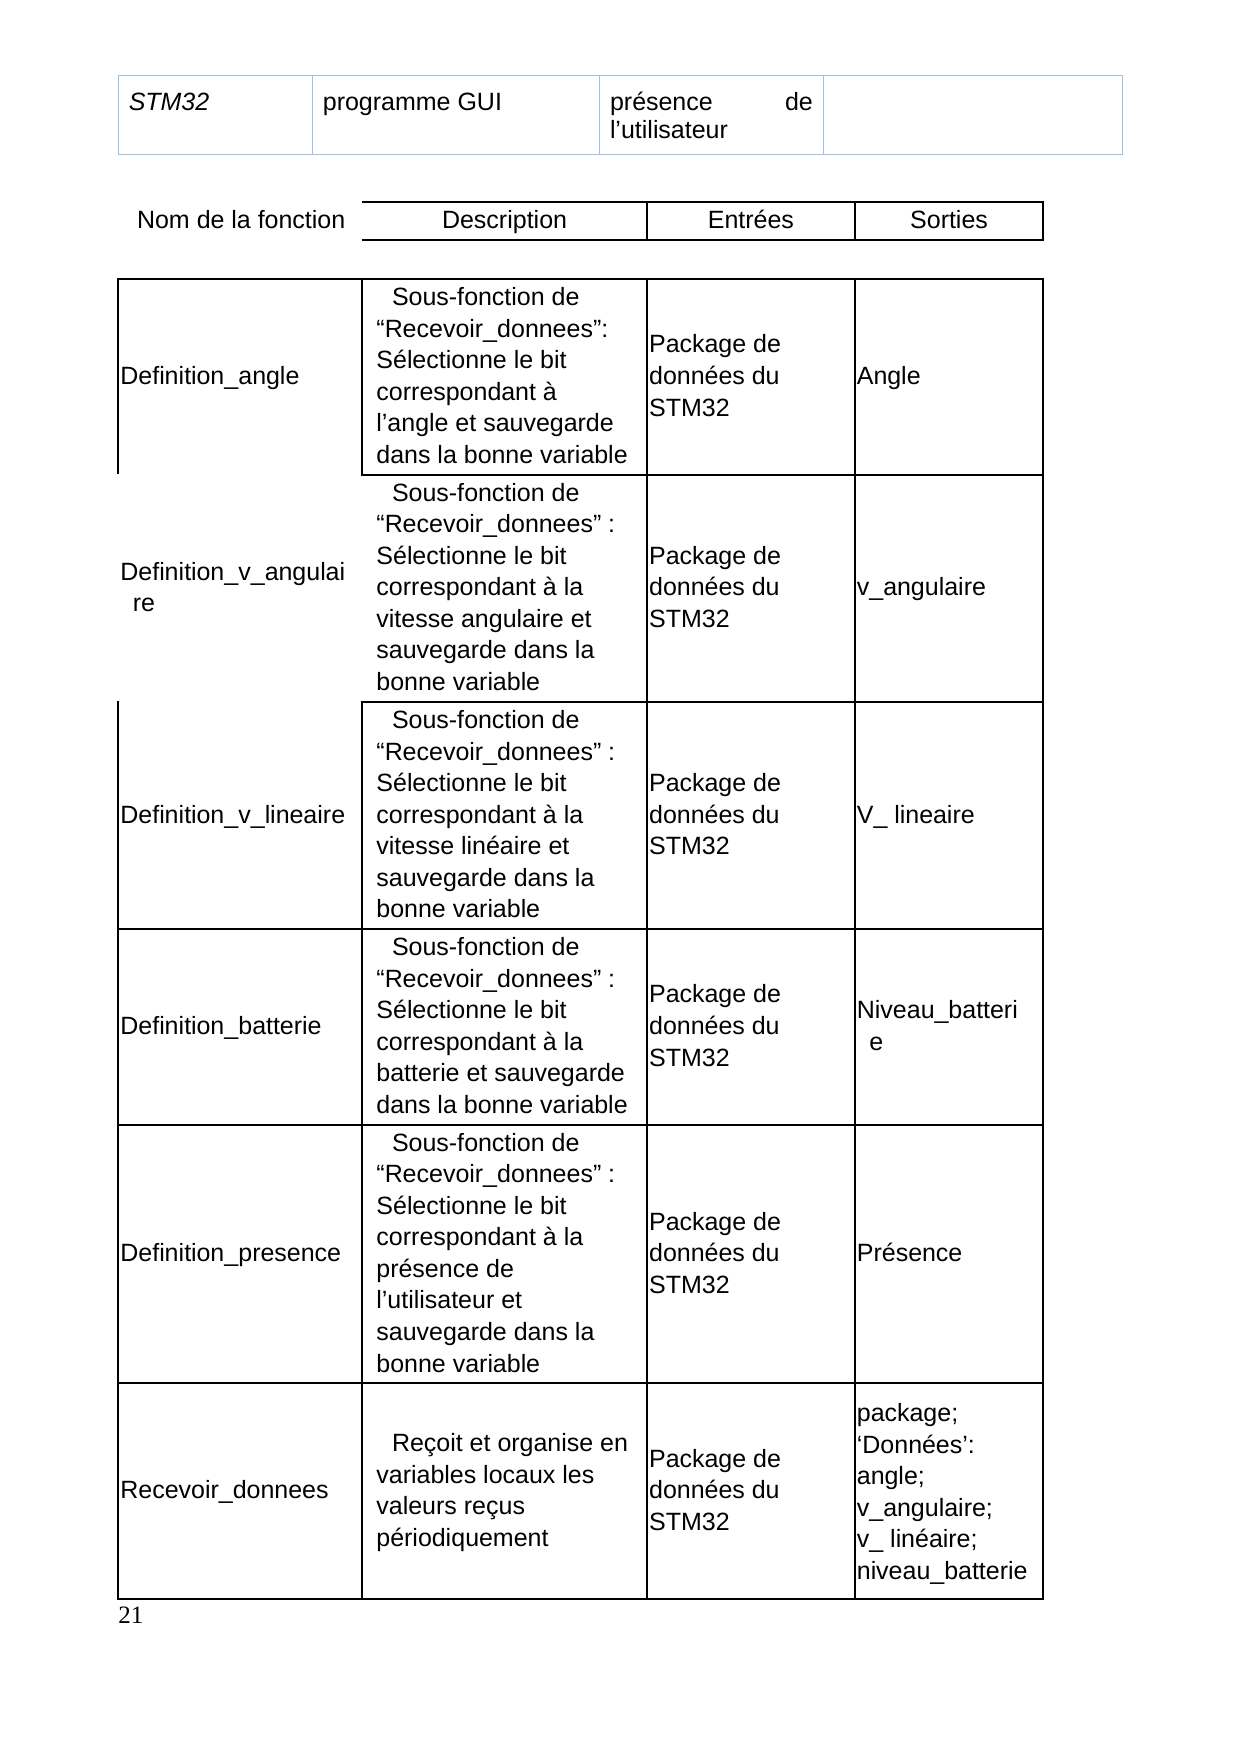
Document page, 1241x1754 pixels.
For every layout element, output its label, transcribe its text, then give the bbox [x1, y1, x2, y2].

table_cell [118, 239, 362, 278]
table_cell Definition_presence [119, 1126, 361, 1382]
table_cell Reçoit et organise en variables locaux les valeurs reçus périodiquement [363, 1384, 646, 1598]
table_cell Definition_angle [119, 280, 361, 473]
table_cell programme GUI [313, 76, 599, 154]
table_cell Sous-fonction de “Recevoir_donnees” : Sélectionne le bit correspondant à la vitesse linéaire et sauvegarde dans la bonne variable [363, 703, 646, 928]
table_cell Package de données du STM32 [648, 280, 854, 473]
table_cell v_angulaire [856, 476, 1042, 701]
table_cell Definition_v_lineaire [119, 701, 361, 928]
table_cell Angle [856, 280, 1042, 473]
table_cell Package de données du STM32 [648, 703, 854, 928]
table_cell [824, 76, 1122, 154]
table_cell [362, 241, 647, 278]
table_cell Package de données du STM32 [648, 930, 854, 1123]
table_cell présence de l’utilisateur [600, 76, 823, 154]
table_cell Recevoir_donnees [119, 1384, 361, 1598]
table_header Entrées [648, 203, 854, 239]
table_cell [647, 241, 854, 278]
table_cell Definition_v_angulaire [118, 474, 362, 701]
table_cell STM32 [119, 76, 312, 154]
table_cell Package de données du STM32 [648, 476, 854, 701]
table_cell Sous-fonction de “Recevoir_donnees” : Sélectionne le bit correspondant à la vitesse angulaire et sauvegarde dans la bonne variable [362, 476, 646, 701]
table_cell Présence [856, 1126, 1042, 1382]
table_cell Niveau_batterie [856, 930, 1042, 1123]
table_cell [855, 241, 1043, 278]
table_header Sorties [856, 203, 1042, 239]
table_header Description [362, 203, 646, 239]
table_cell Package de données du STM32 [648, 1126, 854, 1382]
table_cell V_ lineaire [856, 703, 1042, 928]
table_cell Sous-fonction de “Recevoir_donnees” : Sélectionne le bit correspondant à la présence de l’utilisateur et sauvegarde dans la bonne variable [363, 1126, 646, 1382]
table_cell package; ‘Données’: angle; v_angulaire; v_ linéaire; niveau_batterie [856, 1384, 1042, 1598]
table_header Nom de la fonction [118, 201, 362, 239]
table_cell Definition_batterie [119, 930, 361, 1123]
table_cell Sous-fonction de “Recevoir_donnees”: Sélectionne le bit correspondant à l’angle et sauvegarde dans la bonne variable [363, 280, 646, 473]
table_cell Package de données du STM32 [648, 1384, 854, 1598]
table_cell Sous-fonction de “Recevoir_donnees” : Sélectionne le bit correspondant à la batterie et sauvegarde dans la bonne variable [363, 930, 646, 1123]
